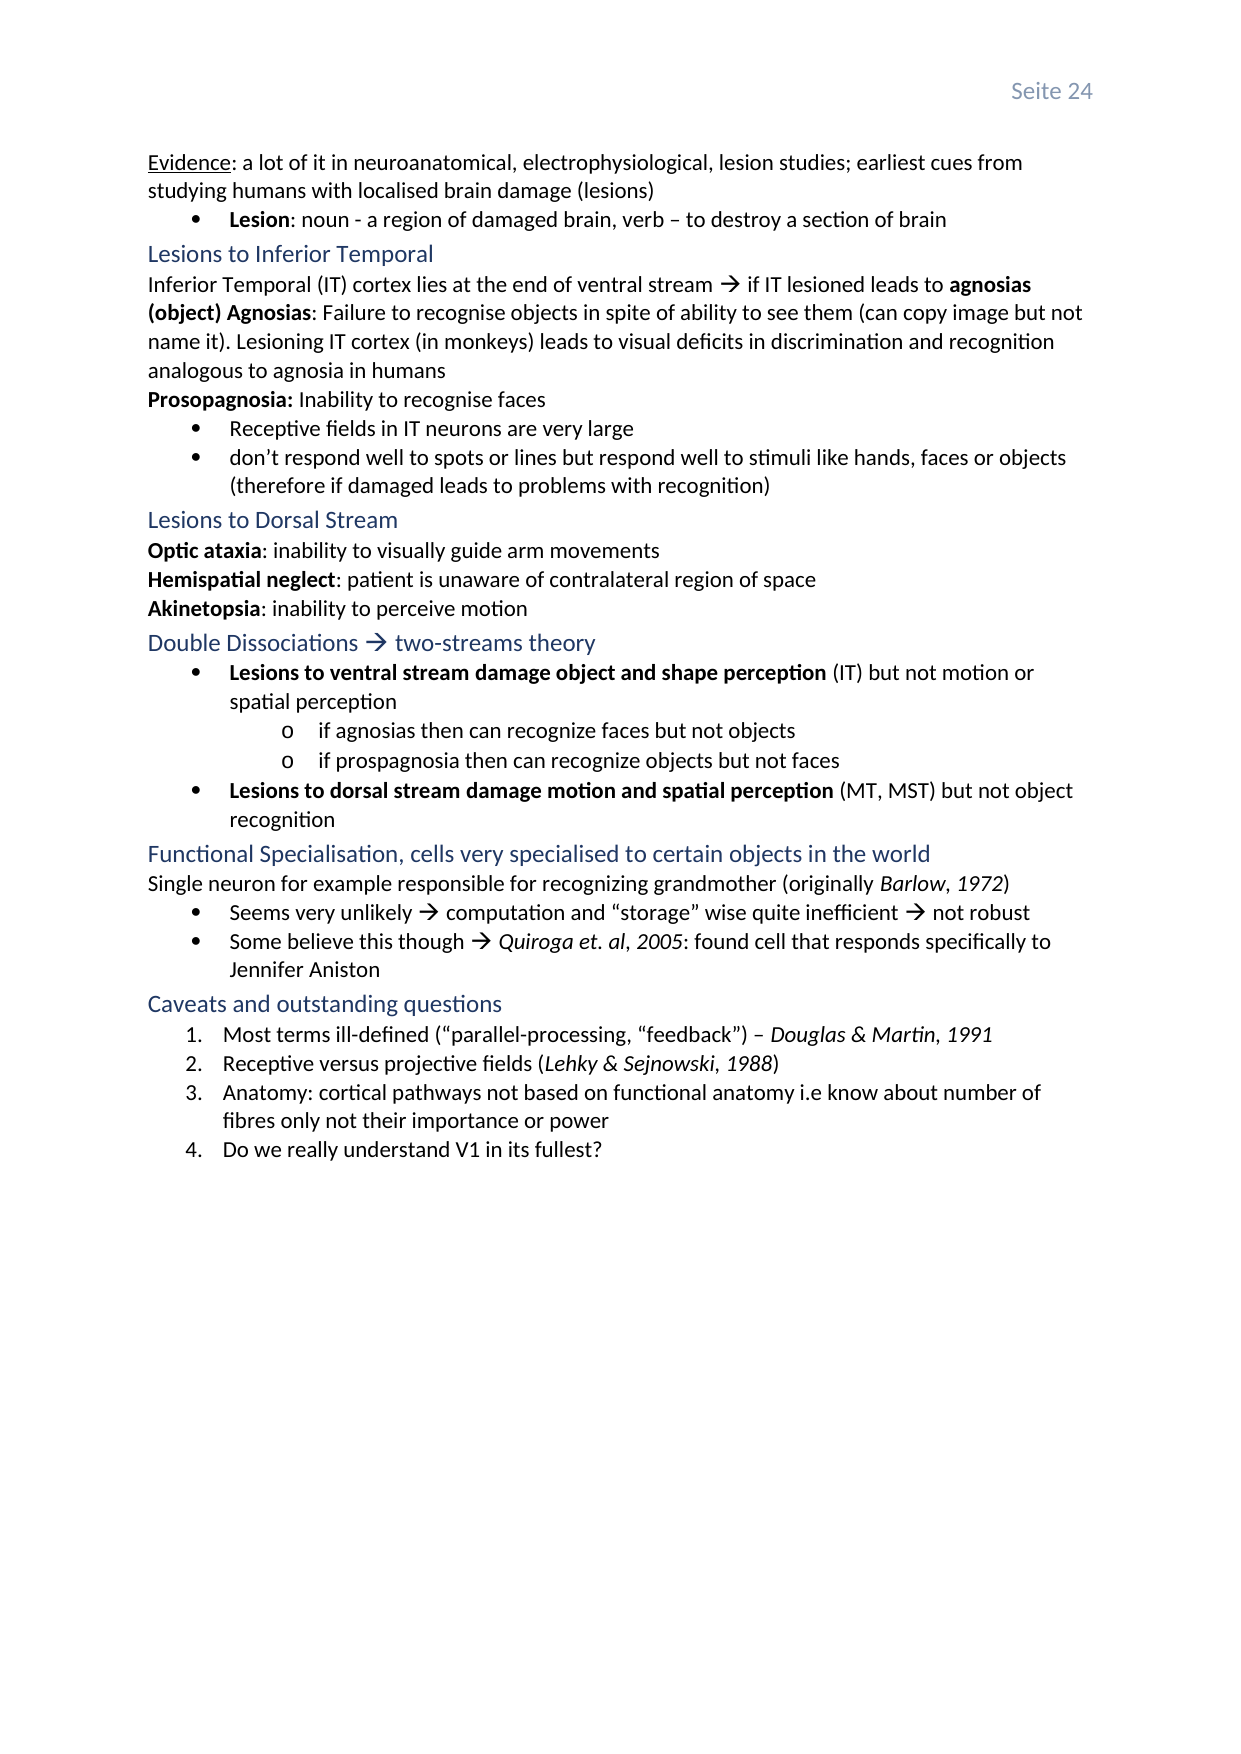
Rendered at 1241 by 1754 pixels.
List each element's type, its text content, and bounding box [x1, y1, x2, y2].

text (object) Agnosias: Failure to recognise objects in spite of ability to see them (can copy image but not name it). Lesioning IT cortex (in monkeys) leads to visual deficits in discrimination and recognition analogous to agnosia in humans [148, 298, 1093, 384]
list Seems very unlikely  computation and “storage” wise quite inefficient  not robust [192, 898, 1093, 926]
text Hemispatial neglect: patient is unaware of contralateral region of space [148, 565, 1093, 593]
list Lesion: noun - a region of damaged brain, verb – to destroy a section of brain [192, 205, 1093, 233]
text Prosopagnosia: Inability to recognise faces [148, 385, 1093, 413]
subtitle Lesions to Inferior Temporal [148, 238, 1093, 269]
text Optic ataxia: inability to visually guide arm movements [148, 536, 1093, 564]
list Lesions to ventral stream damage object and shape perception (IT) but not motion or spatial perception [192, 658, 1093, 715]
text Akinetopsia: inability to perceive motion [148, 594, 1093, 622]
text Evidence: a lot of it in neuroanatomical, electrophysiological, lesion studies; earliest cues from studying humans with localised brain damage (lesions) [148, 148, 1093, 204]
subtitle Lesions to Dorsal Stream [148, 505, 1093, 535]
list Receptive fields in IT neurons are very large [192, 414, 1093, 442]
list Anatomy: cortical pathways not based on functional anatomy i.e know about number of fibres only not their importance or power [185, 1078, 1093, 1134]
list Do we really understand V1 in its fullest? [185, 1135, 1093, 1163]
subtitle Functional Specialisation, cells very specialised to certain objects in the world [148, 838, 1093, 868]
list don’t respond well to spots or lines but respond well to stimuli like hands, faces or objects (therefore if damaged leads to problems with recognition) [192, 443, 1093, 500]
subtitle Double Dissociations  two-streams theory [148, 627, 1093, 657]
list Some believe this though  Quiroga et. al, 2005: found cell that responds specifically to Jennifer Aniston [192, 927, 1093, 984]
list if prospagnosia then can recognize objects but not faces [281, 746, 1093, 775]
text Inferior Temporal (IT) cortex lies at the end of ventral stream  if IT lesioned leads to agnosias [148, 270, 1093, 298]
list if agnosias then can recognize faces but not objects [281, 716, 1093, 745]
list Lesions to dorsal stream damage motion and spatial perception (MT, MST) but not object recognition [192, 776, 1093, 833]
list Receptive versus projective fields (Lehky & Sejnowski, 1988) [185, 1049, 1093, 1077]
text Single neuron for example responsible for recognizing grandmother (originally Barlow, 1972) [148, 869, 1093, 897]
list Most terms ill-defined (“parallel-processing, “feedback”) – Douglas & Martin, 1991 [185, 1020, 1093, 1048]
subtitle Caveats and outstanding questions [148, 989, 1093, 1019]
